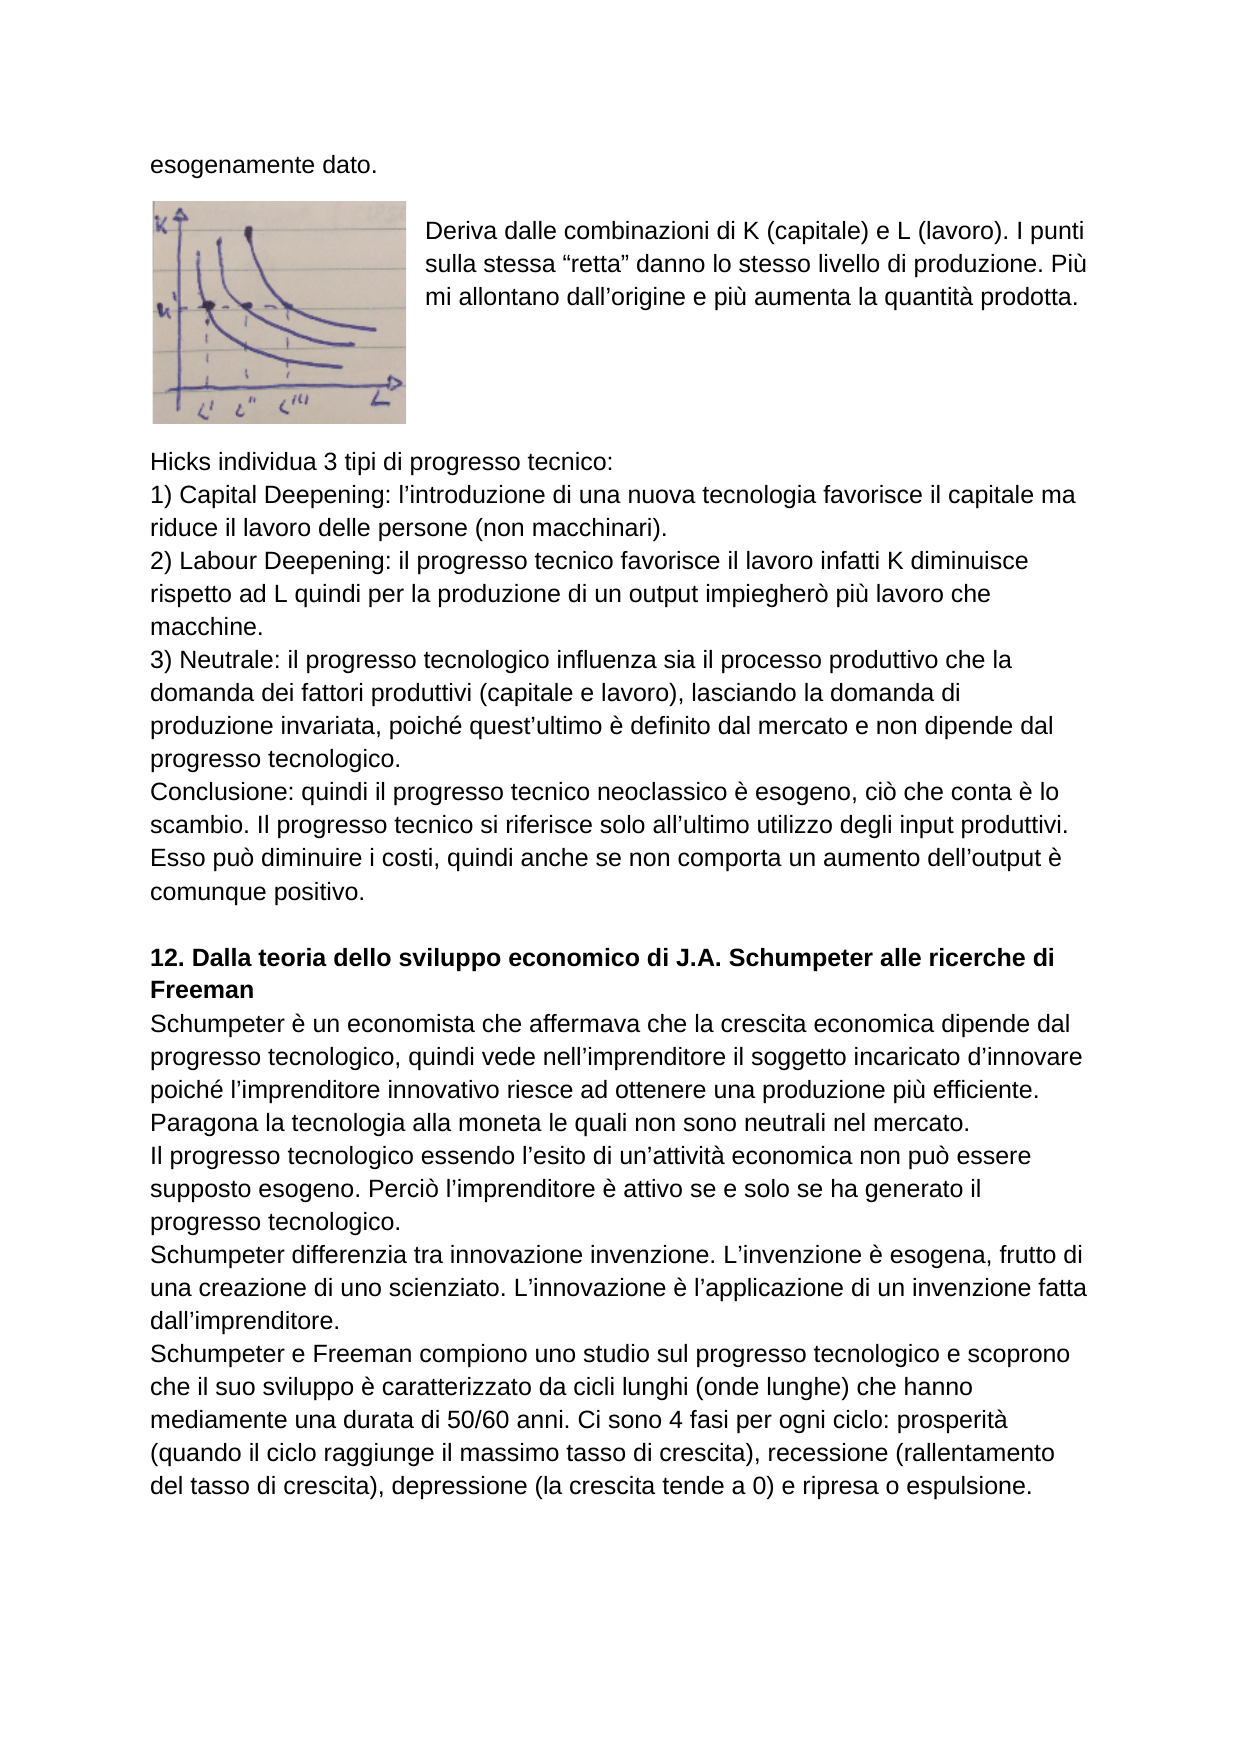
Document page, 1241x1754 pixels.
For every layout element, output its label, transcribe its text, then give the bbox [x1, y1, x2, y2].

picture [152, 201, 407, 424]
text Hicks individua 3 tipi di progresso tecnico: [150, 447, 1090, 476]
text Conclusione: quindi il progresso tecnico neoclassico è esogeno, ciò che conta è lo scambio. Il progresso tecnico si riferisce solo all’ultimo utilizzo degli input produttivi. Esso può diminuire i costi, quindi anche se non comporta un aumento dell’output è comunque positivo. [150, 777, 1090, 905]
text Schumpeter differenzia tra innovazione invenzione. L’invenzione è esogena, frutto di una creazione di uno scienziato. L’innovazione è l’applicazione di un invenzione fatta dall’imprenditore. [150, 1240, 1090, 1334]
text 1) Capital Deepening: l’introduzione di una nuova tecnologia favorisce il capitale ma riduce il lavoro delle persone (non macchinari). [150, 480, 1090, 542]
text Il progresso tecnologico essendo l’esito di un’attività economica non può essere supposto esogeno. Perciò l’imprenditore è attivo se e solo se ha generato il progresso tecnologico. [150, 1141, 1090, 1235]
text 12. Dalla teoria dello sviluppo economico di J.A. Schumpeter alle ricerche di Freeman [150, 942, 1090, 1004]
text 3) Neutrale: il progresso tecnologico influenza sia il processo produttivo che la domanda dei fattori produttivi (capitale e lavoro), lasciando la domanda di produzione invariata, poiché quest’ultimo è definito dal mercato e non dipende dal progresso tecnologico. [150, 645, 1090, 773]
text esogenamente dato. [150, 150, 1090, 179]
text Schumpeter e Freeman compiono uno studio sul progresso tecnologico e scoprono che il suo sviluppo è caratterizzato da cicli lunghi (onde lunghe) che hanno mediamente una durata di 50/60 anni. Ci sono 4 fasi per ogni ciclo: prosperità (quando il ciclo raggiunge il massimo tasso di crescita), recessione (rallentamento del tasso di crescita), depressione (la crescita tende a 0) e ripresa o espulsione. [150, 1339, 1090, 1499]
text Schumpeter è un economista che affermava che la crescita economica dipende dal progresso tecnologico, quindi vede nell’imprenditore il soggetto incaricato d’innovare poiché l’imprenditore innovativo riesce ad ottenere una produzione più efficiente. Paragona la tecnologia alla moneta le quali non sono neutrali nel mercato. [150, 1008, 1090, 1136]
text 2) Labour Deepening: il progresso tecnico favorisce il lavoro infatti K diminuisce rispetto ad L quindi per la produzione di un output impiegherò più lavoro che macchine. [150, 546, 1090, 641]
text Deriva dalle combinazioni di K (capitale) e L (lavoro). I punti sulla stessa “retta” danno lo stesso livello di produzione. Più mi allontano dall’origine e più aumenta la quantità prodotta. [407, 216, 1090, 311]
